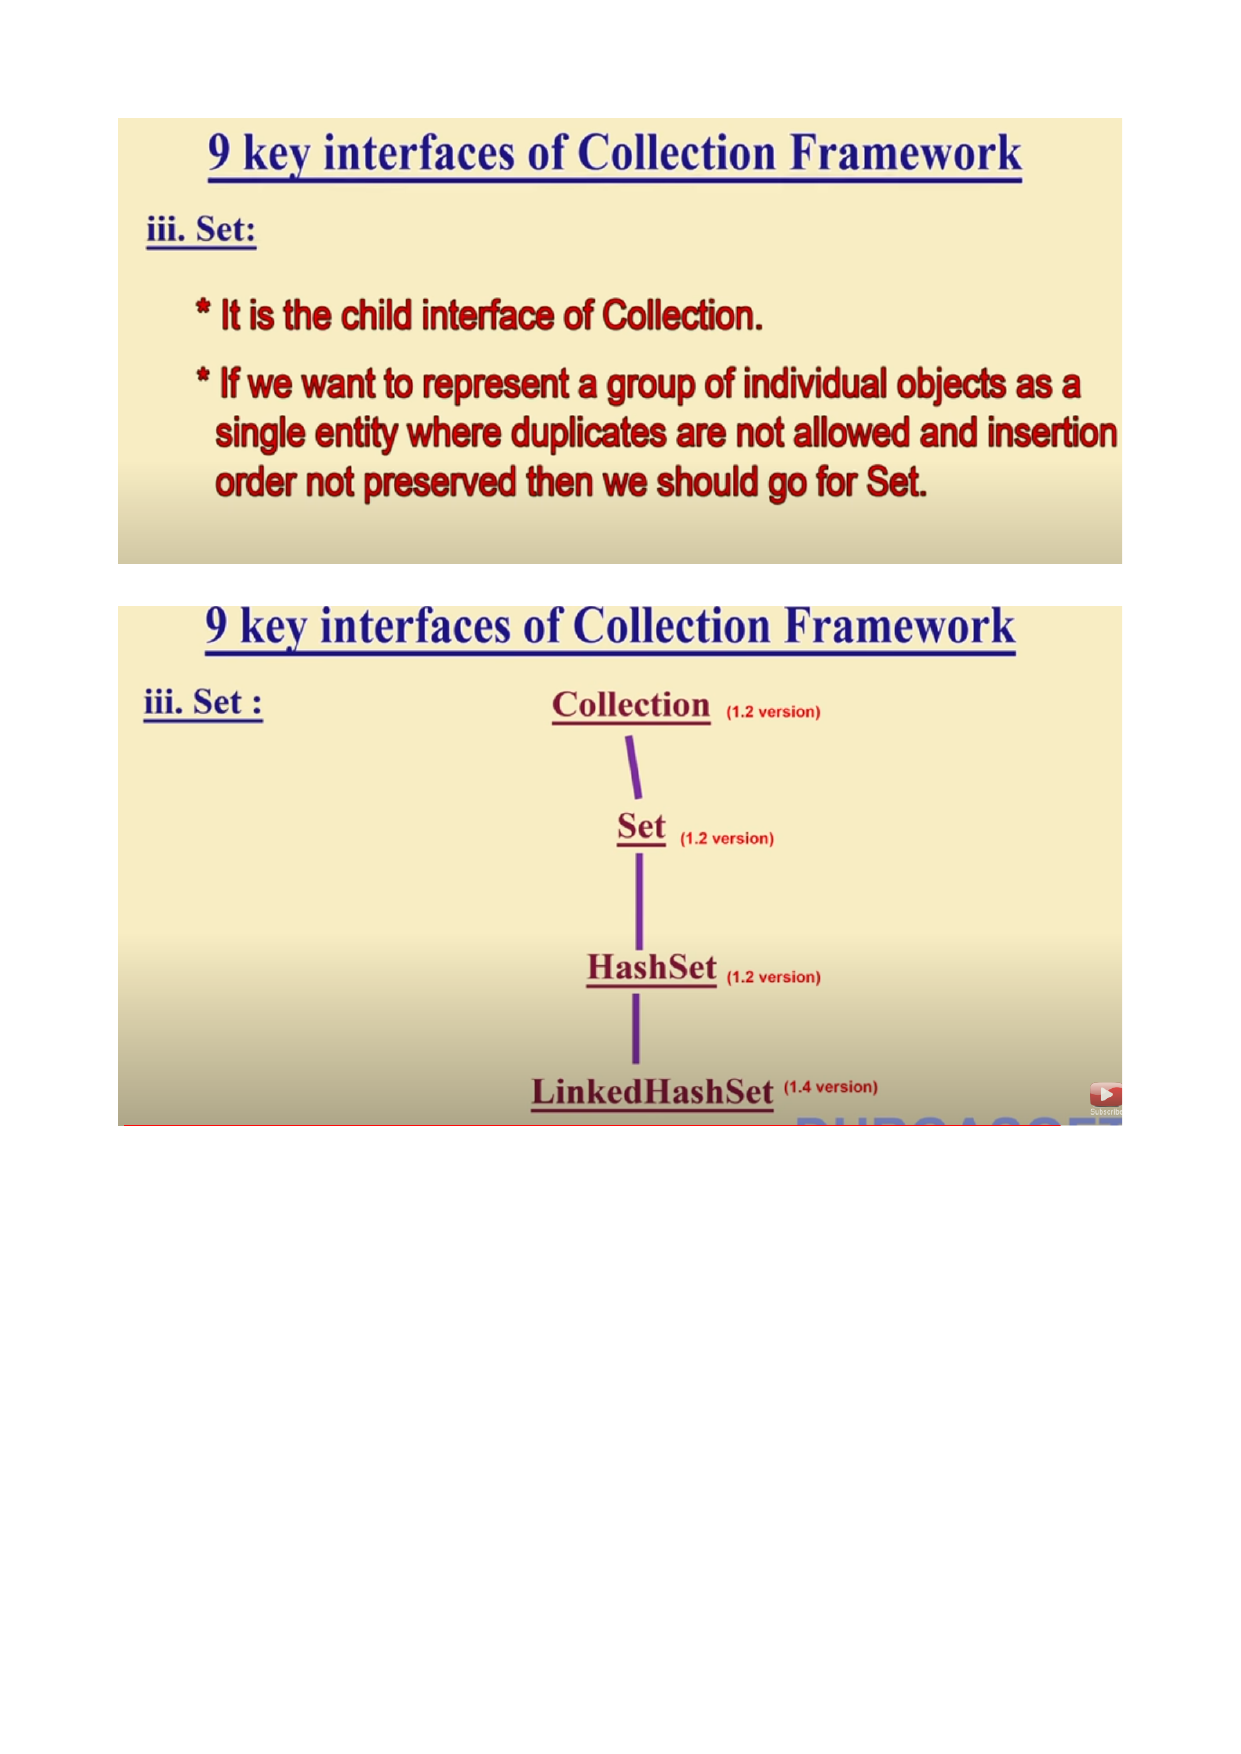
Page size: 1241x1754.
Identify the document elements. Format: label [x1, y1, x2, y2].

picture [118, 118, 1123, 564]
picture [118, 606, 1123, 1126]
